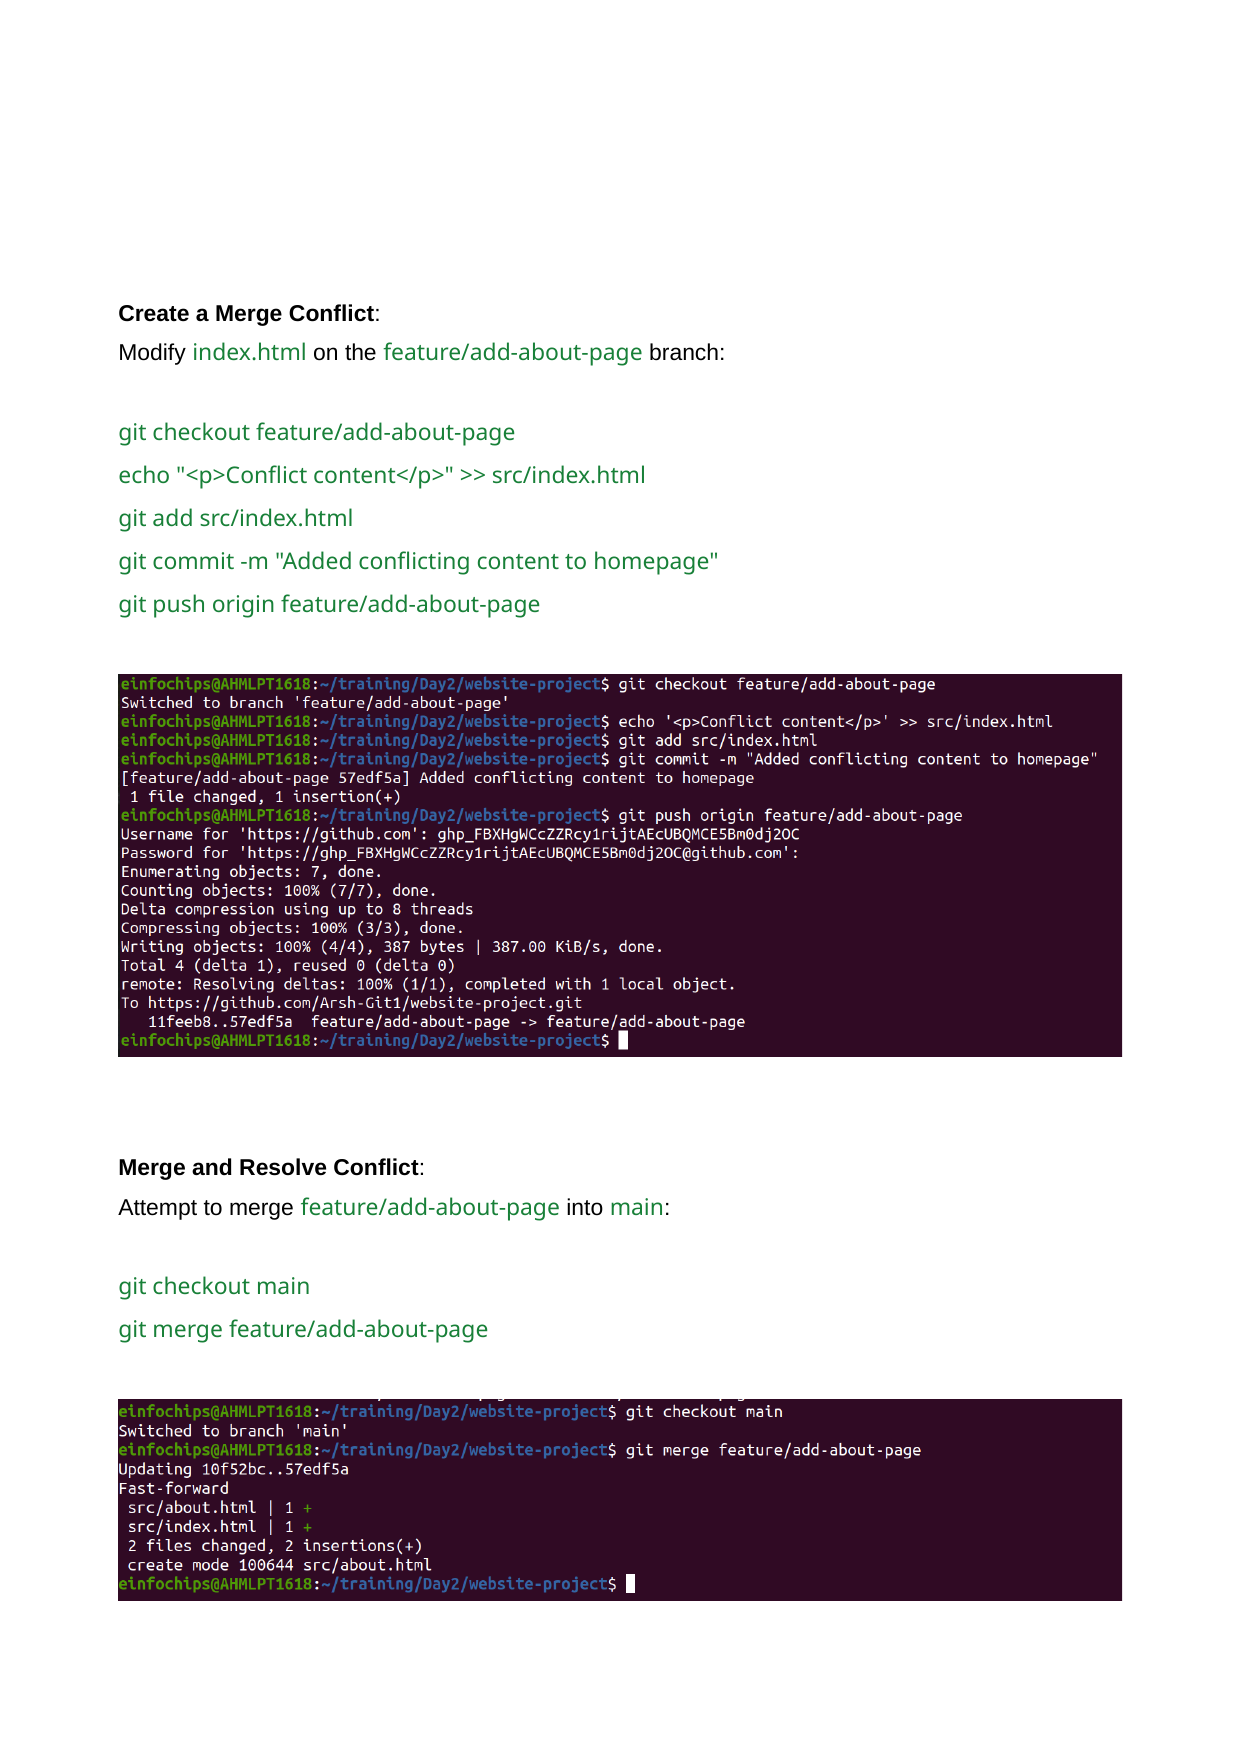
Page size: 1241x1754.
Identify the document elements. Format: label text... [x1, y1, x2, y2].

text git commit -m "Added conflicting content to homepage" [118, 545, 1122, 576]
text git add src/index.html [118, 502, 1122, 533]
text Attempt to merge feature/add-about-page into main: git checkout main [118, 1191, 1122, 1301]
picture [118, 674, 1123, 1057]
text Merge and Resolve Conflict: [118, 1154, 1122, 1181]
picture [118, 1399, 1123, 1601]
text git merge feature/add-about-page [118, 1313, 1122, 1344]
text Create a Merge Conflict: [118, 300, 1122, 326]
text Modify index.html on the feature/add-about-page branch: git checkout feature/add-about-page [118, 336, 1122, 447]
text echo "<p>Conflict content</p>" >> src/index.html [118, 459, 1122, 490]
text git push origin feature/add-about-page [118, 588, 1122, 619]
